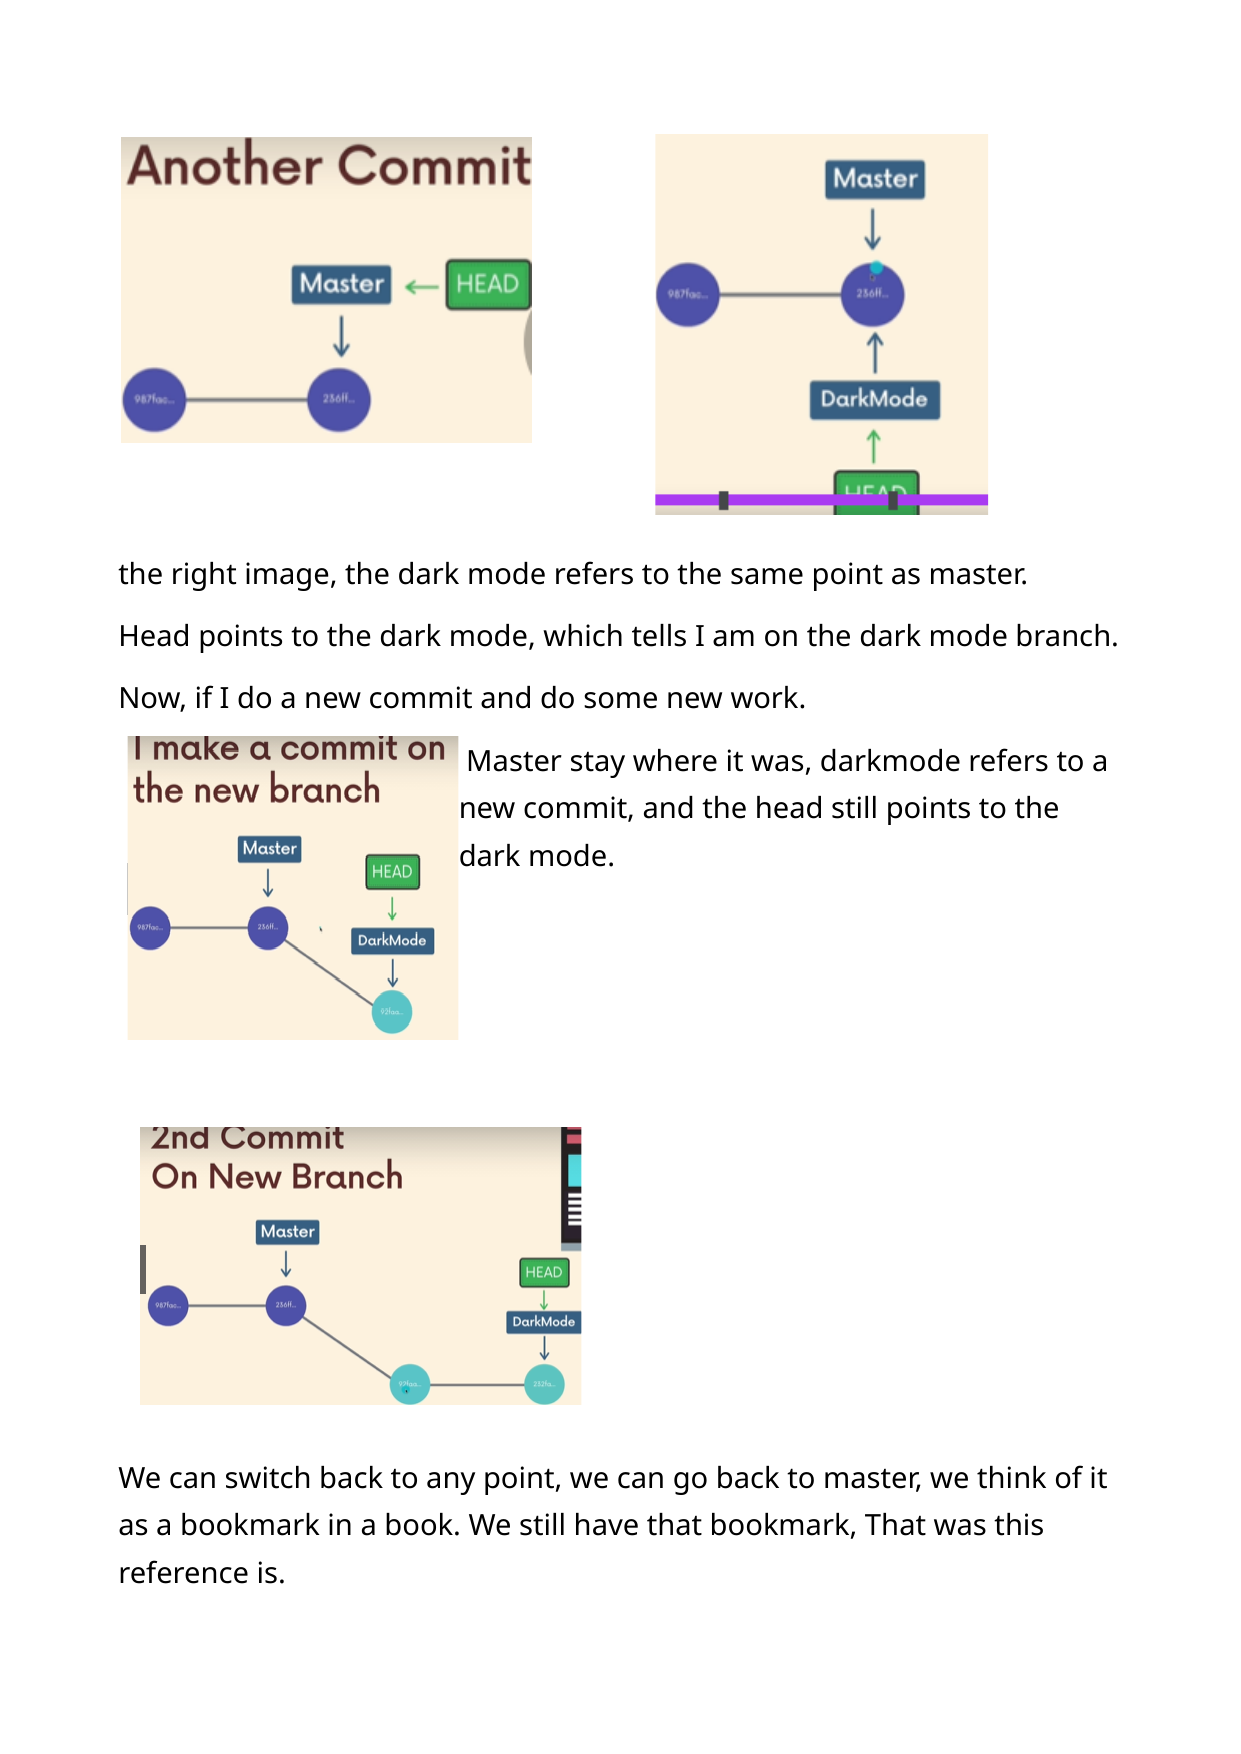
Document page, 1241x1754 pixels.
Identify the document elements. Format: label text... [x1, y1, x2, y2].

text We can switch back to any point, we can go back to master, we think of it as a bookmark in a book. We still have that bookmark, That was this reference is. [118, 1457, 1122, 1592]
text Now, if I do a new commit and do some new work. [118, 678, 1122, 717]
picture [140, 1127, 582, 1405]
text Master stay where it was, darkmode refers to a new commit, and the head still points to the dark mode. [459, 740, 1122, 875]
picture [127, 736, 459, 1040]
text the right image, the dark mode refers to the same point as master. [118, 553, 1122, 593]
picture [121, 137, 532, 443]
text Head points to the dark mode, which tells I am on the dark mode branch. [118, 616, 1122, 655]
picture [655, 134, 989, 515]
